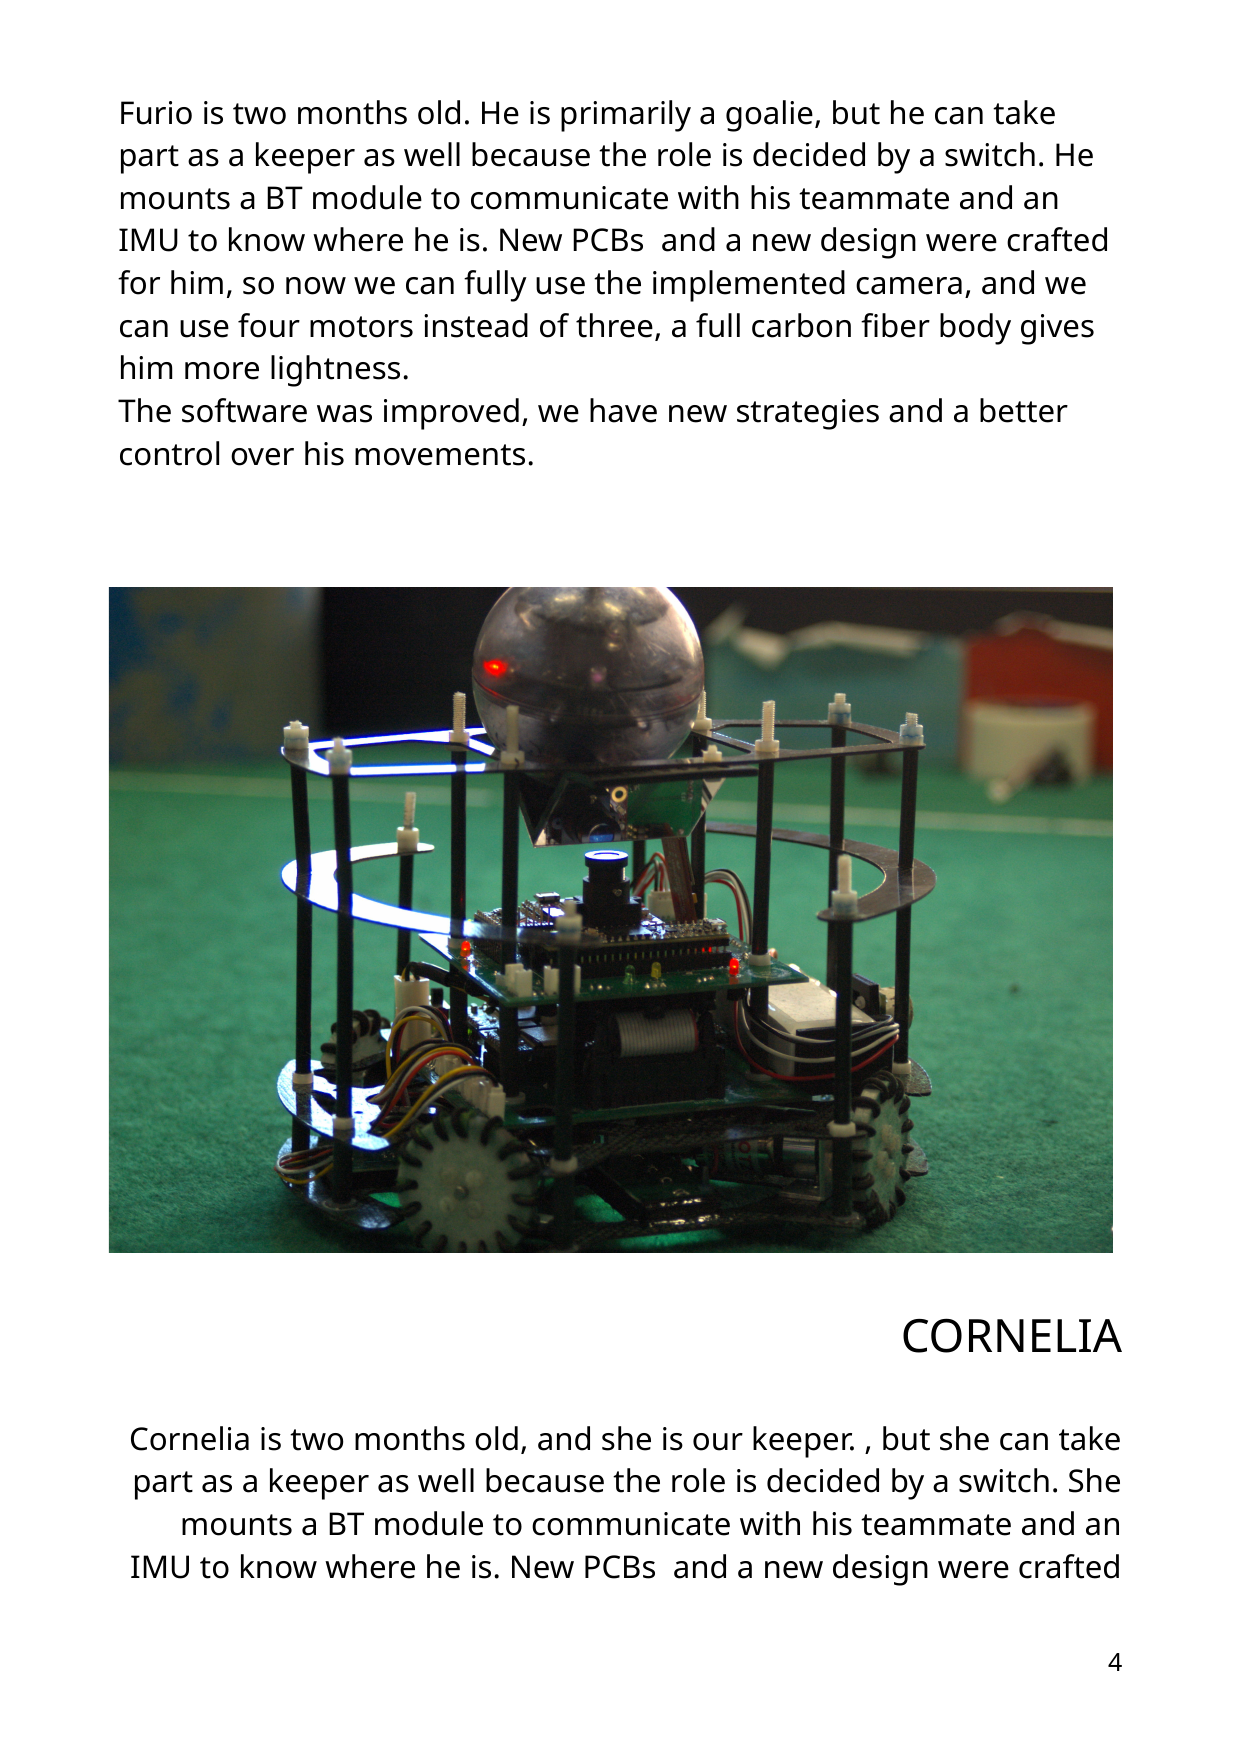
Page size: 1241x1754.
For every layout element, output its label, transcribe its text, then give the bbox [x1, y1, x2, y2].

text Furio is two months old. He is primarily a goalie, but he can take part as a keeper as well because the role is decided by a switch. He mounts a BT module to communicate with his teammate and an IMU to know where he is. New PCBs and a new design were crafted for him, so now we can fully use the implemented camera, and we can use four motors instead of three, a full carbon fiber body gives him more lightness. [118, 91, 1122, 389]
text Cornelia is two months old, and she is our keeper. , but she can take part as a keeper as well because the role is decided by a switch. She mounts a BT module to communicate with his teammate and an IMU to know where he is. New PCBs and a new design were crafted [118, 1417, 1122, 1587]
text CORNELIA [118, 1303, 1122, 1366]
text The software was improved, we have new strategies and a better control over his movements. [118, 389, 1122, 474]
picture [108, 587, 1113, 1253]
